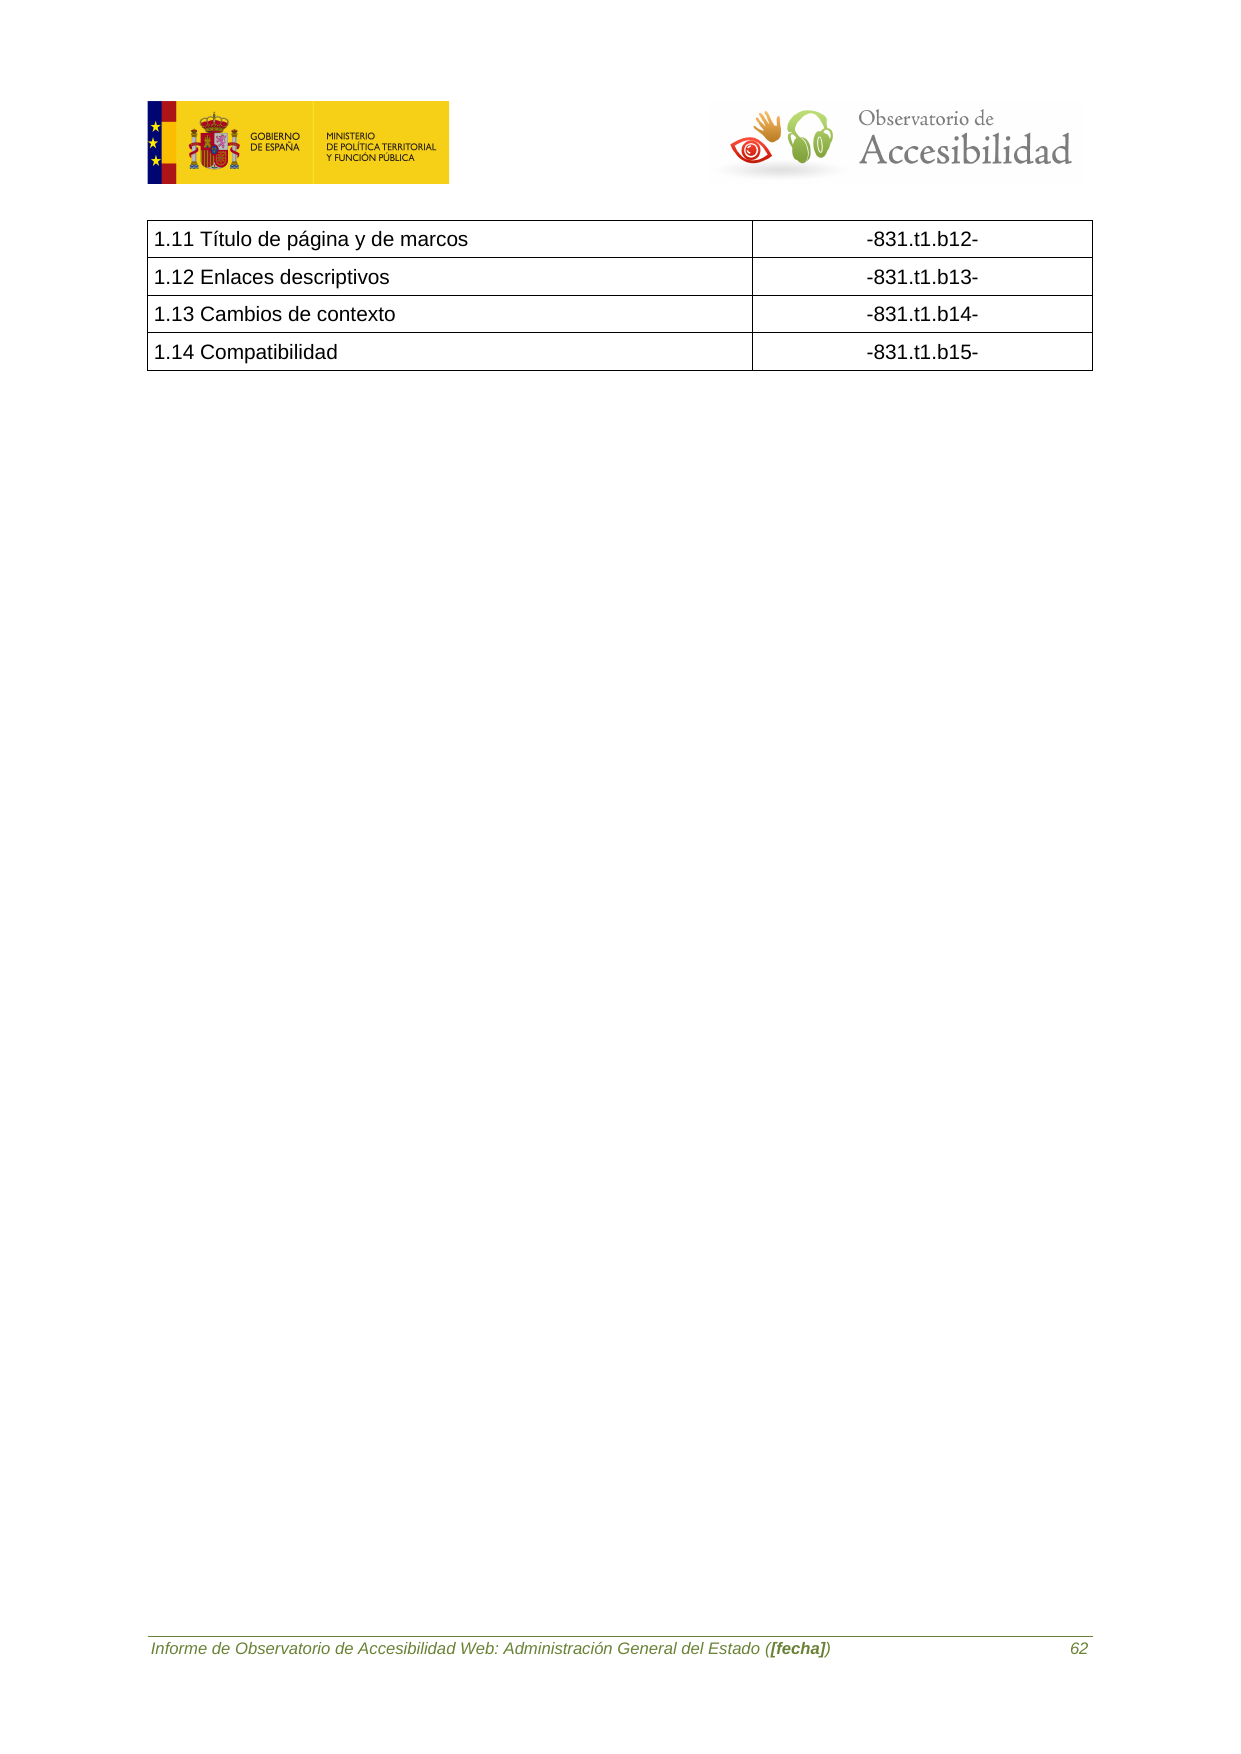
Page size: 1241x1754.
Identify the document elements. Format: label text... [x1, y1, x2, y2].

picture [710, 101, 1086, 184]
table_cell -831.t1.b14- [753, 296, 1092, 332]
table_cell -831.t1.b15- [753, 333, 1092, 370]
picture [147, 101, 450, 184]
table_cell 1.12 Enlaces descriptivos [148, 258, 752, 295]
table_cell -831.t1.b13- [753, 258, 1092, 295]
table_cell -831.t1.b12- [753, 221, 1092, 257]
table_cell 1.13 Cambios de contexto [148, 296, 752, 332]
table_cell 1.14 Compatibilidad [148, 333, 752, 370]
table_cell 1.11 Título de página y de marcos [148, 221, 752, 257]
